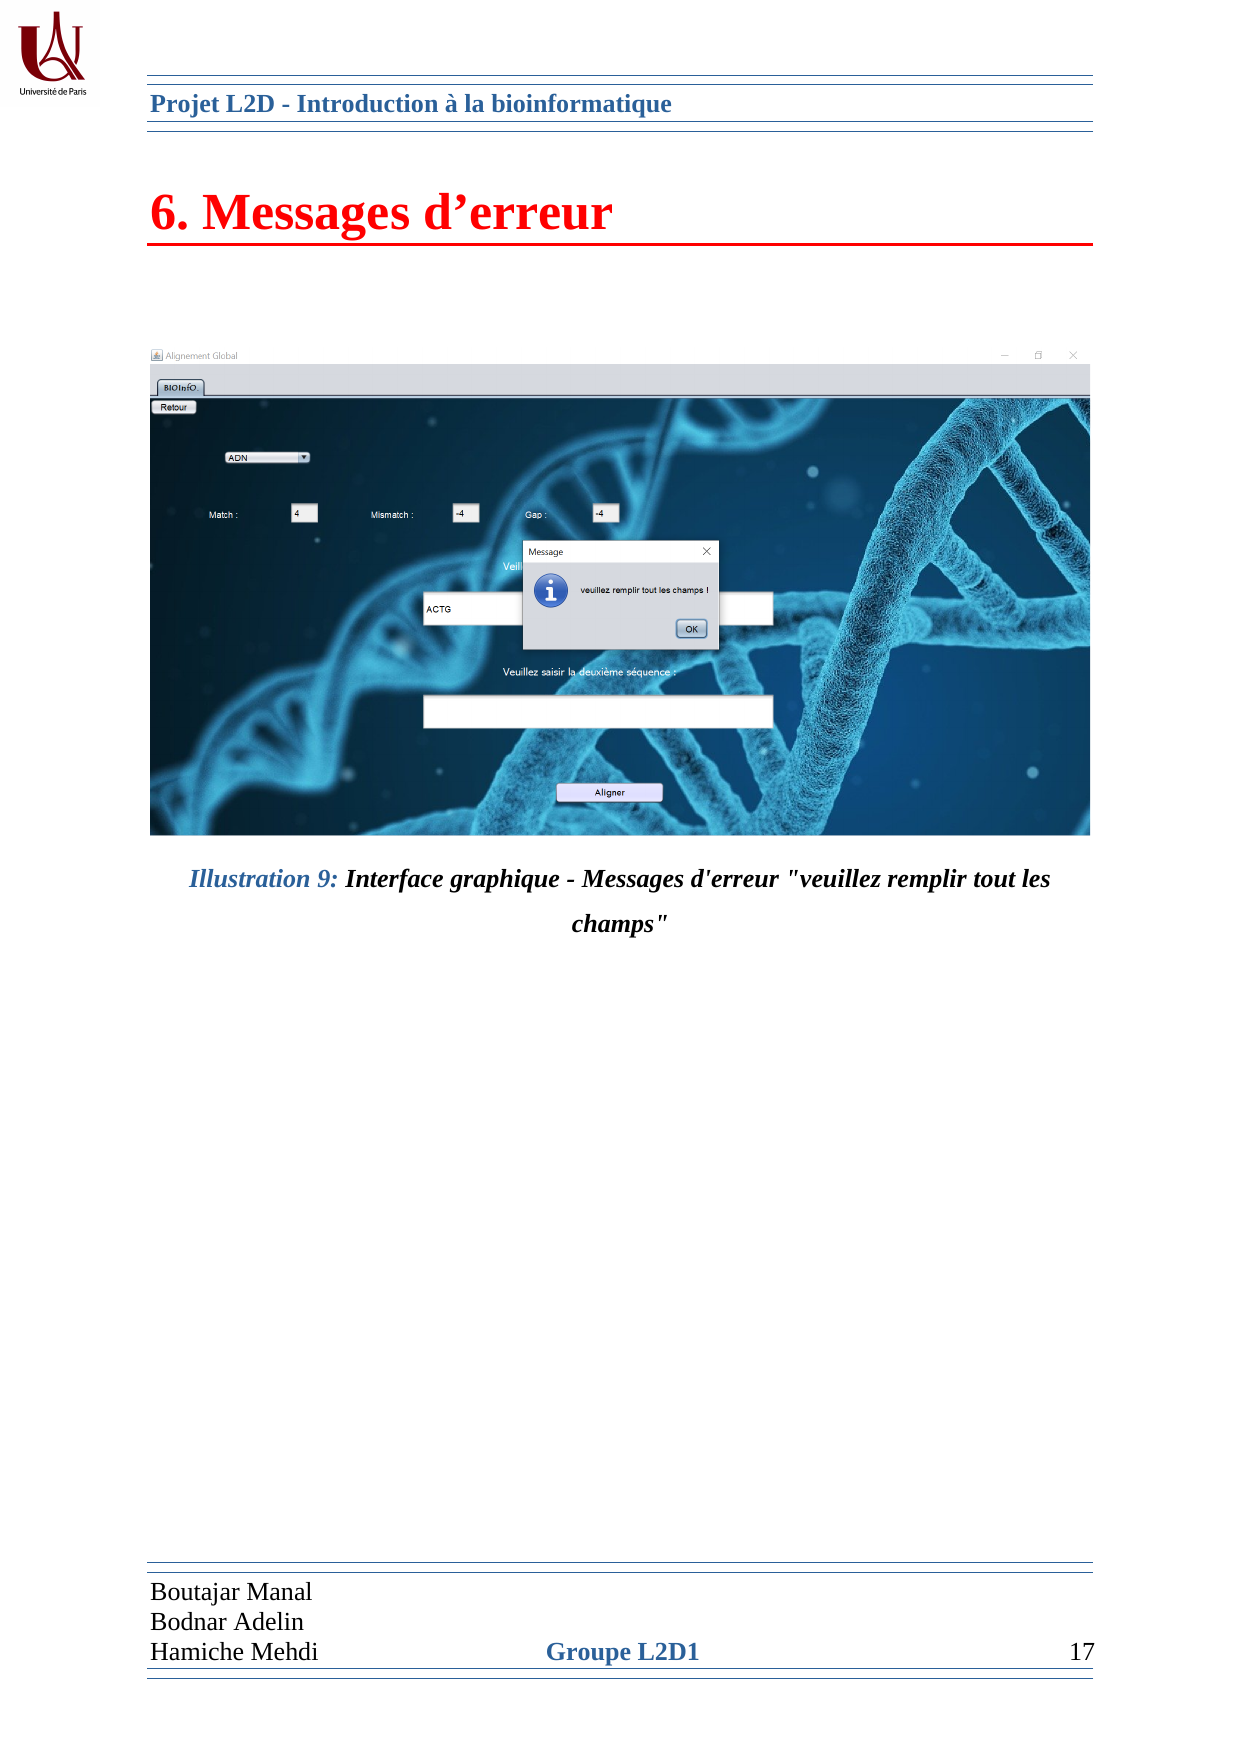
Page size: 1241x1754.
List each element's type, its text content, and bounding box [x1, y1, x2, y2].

subtitle [150, 335, 1090, 347]
picture [0, 0, 101, 107]
picture [150, 347, 1091, 836]
subtitle 6. Messages d’erreur [147, 178, 1093, 243]
text Illustration 9: Interface graphique - Messages d'erreur "veuillez remplir tout les champs" [150, 836, 1090, 938]
